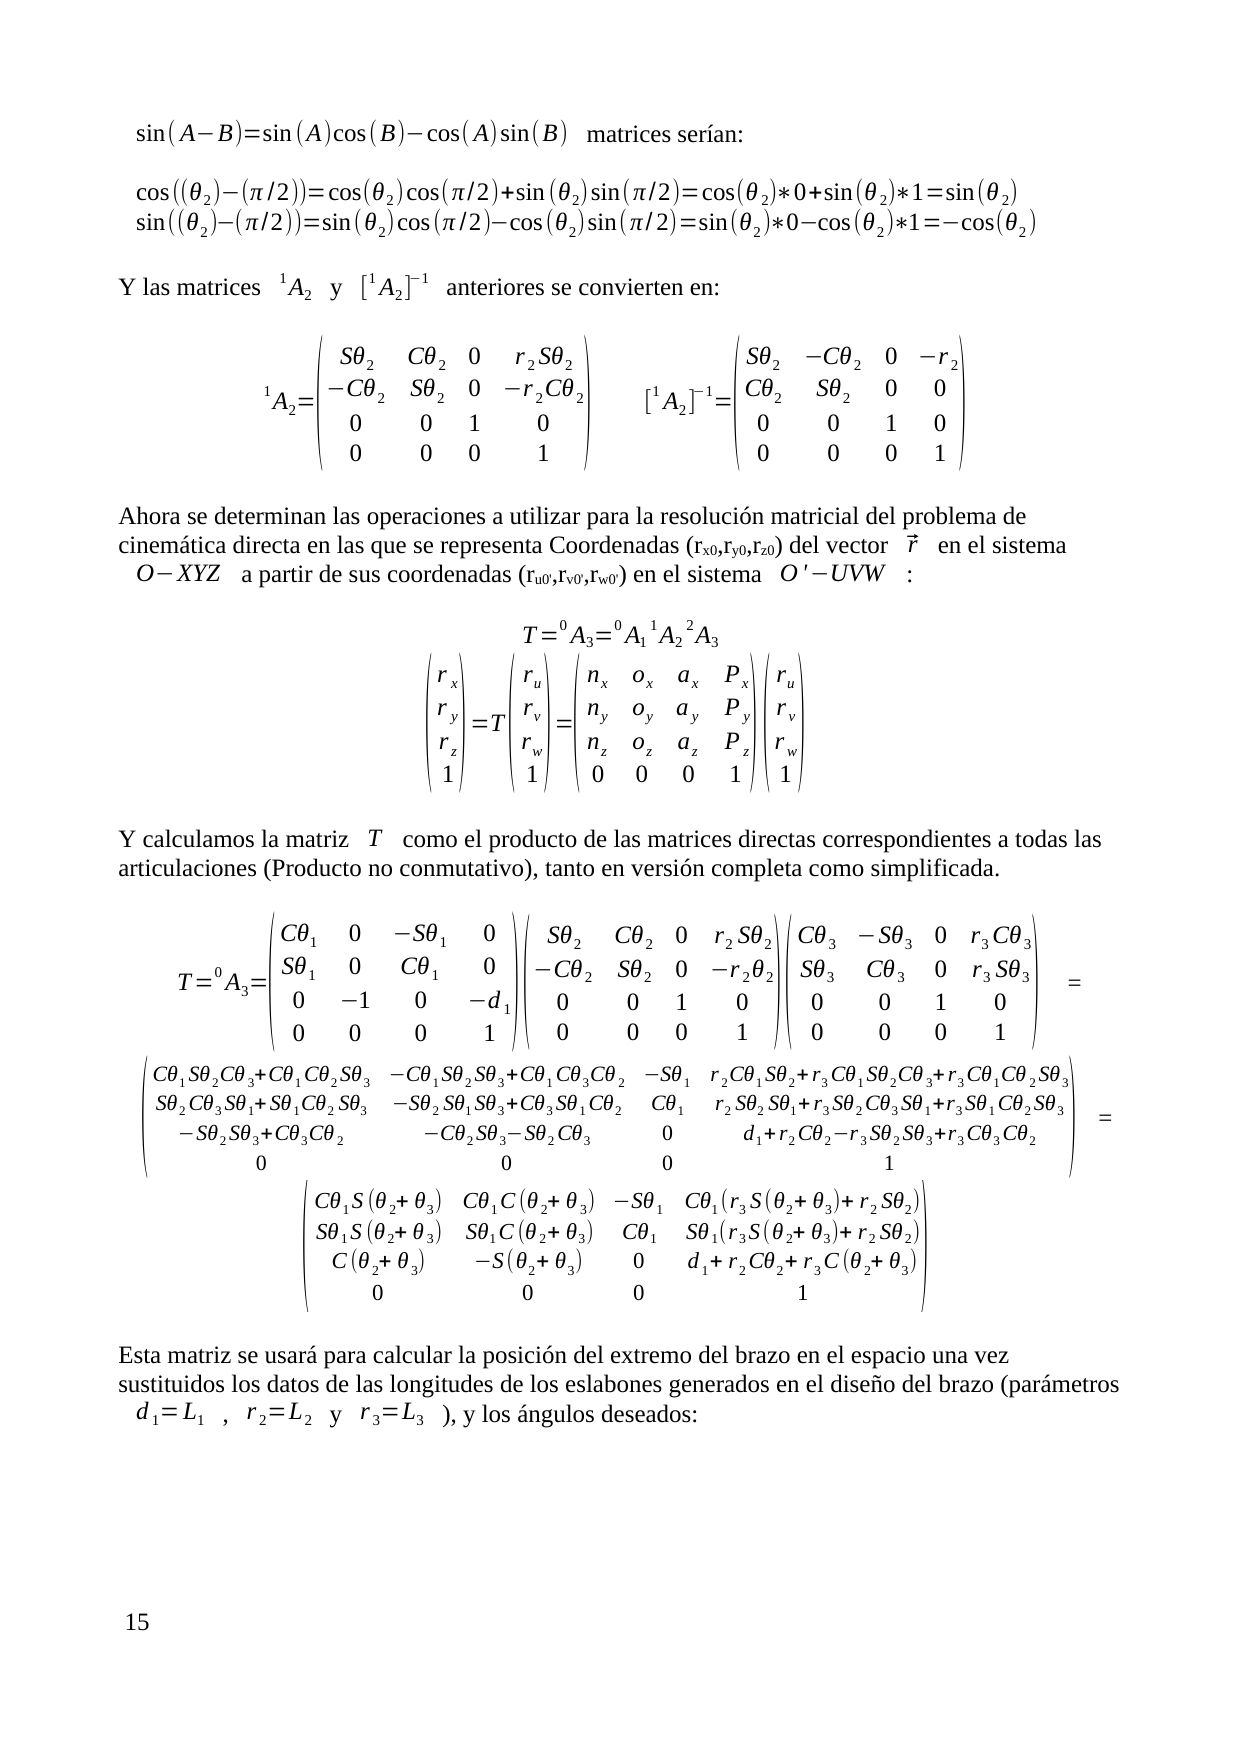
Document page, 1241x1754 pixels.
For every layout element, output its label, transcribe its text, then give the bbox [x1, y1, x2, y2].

text = [118, 1054, 1122, 1180]
text Pero en este caso los ángulos son la resta de dos ángulos, luego, aplicando las razones trigonométricasy, los elementos incluidos en estas matrices serían: [118, 118, 1122, 148]
text = [118, 910, 1122, 1054]
text Ahora se determinan las operaciones a utilizar para la resolución matricial del problema de cinemática directa en las que se representa Coordenadas (rx0,ry0,rz0) del vectoren el sistemaa partir de sus coordenadas (ru0',rv0',rw0') en el sistema: [118, 501, 1122, 588]
text Y las matricesyanteriores se convierten en: [118, 269, 1122, 304]
text Y calculamos la matrizcomo el producto de las matrices directas correspondientes a todas las articulaciones (Producto no conmutativo), tanto en versión completa como simplificada. [118, 824, 1122, 882]
text Esta matriz se usará para calcular la posición del extremo del brazo en el espacio una vez sustituidos los datos de las longitudes de los eslabones generados en el diseño del brazo (parámetros ,y), y los ángulos deseados: [118, 1340, 1122, 1429]
